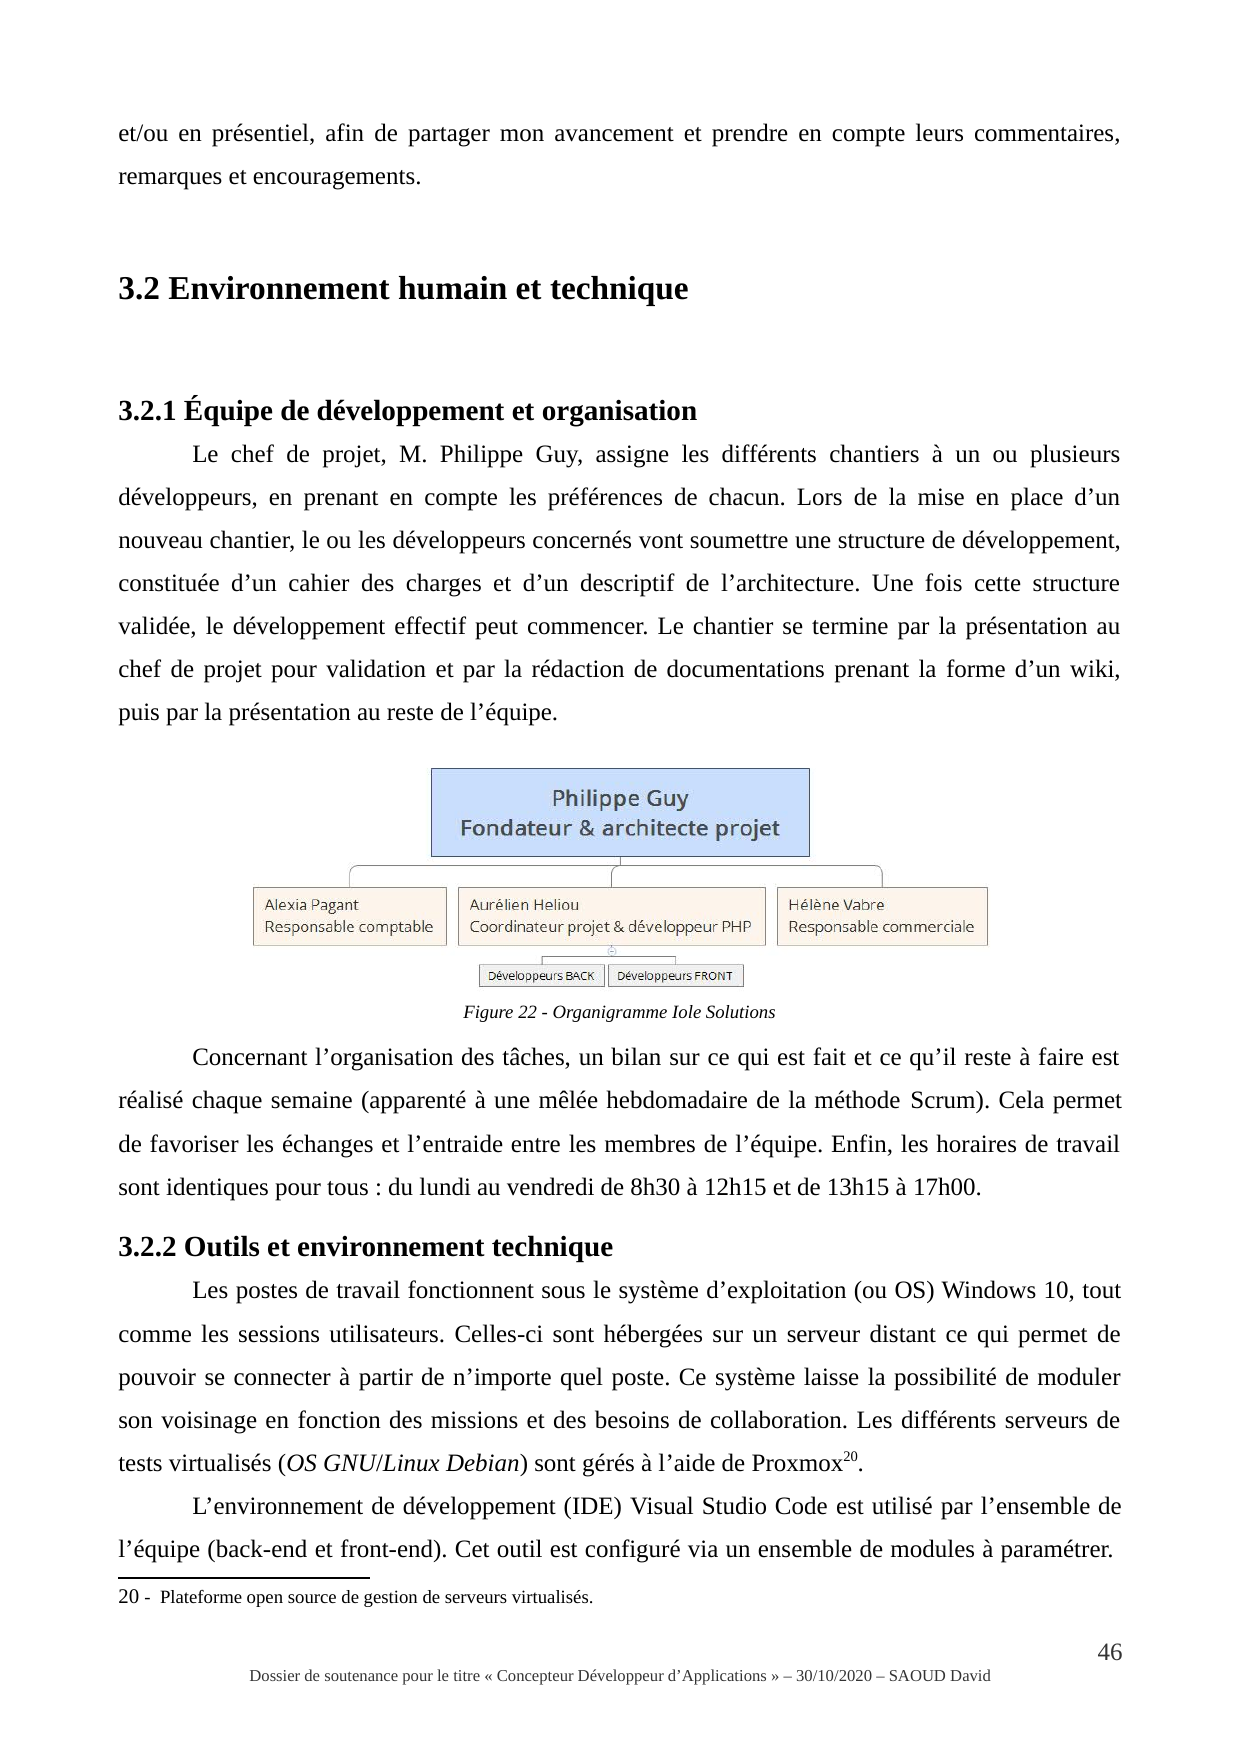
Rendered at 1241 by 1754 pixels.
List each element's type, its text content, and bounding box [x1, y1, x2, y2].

text L’environnement de développement (IDE) Visual Studio Code est utilisé par l’ensemble de l’équipe (back-end et front-end). Cet outil est configuré via un ensemble de modules à paramétrer. [118, 1491, 1122, 1563]
subtitle 3.2.2 Outils et environnement technique [118, 1229, 1122, 1263]
text - Plateforme open source de gestion de serveurs virtualisés. [118, 1584, 1122, 1608]
subtitle 3.2.1 Équipe de développement et organisation [118, 393, 1122, 426]
text Le chef de projet, M. Philippe Guy, assigne les différents chantiers à un ou plusieurs développeurs, en prenant en compte les préférences de chacun. Lors de la mise en place d’un nouveau chantier, le ou les développeurs concernés vont soumettre une structure de développement, constituée d’un cahier des charges et d’un descriptif de l’architecture. Une fois cette structure validée, le développement effectif peut commencer. Le chantier se termine par la présentation au chef de projet pour validation et par la rédaction de documentations prenant la forme d’un wiki, puis par la présentation au reste de l’équipe. [118, 439, 1122, 726]
text Figure 22 - Organigramme Iole Solutions [239, 1001, 1002, 1022]
text Les postes de travail fonctionnent sous le système d’exploitation (ou OS) Windows 10, tout comme les sessions utilisateurs. Celles-ci sont hébergées sur un serveur distant ce qui permet de pouvoir se connecter à partir de n’importe quel poste. Ce système laisse la possibilité de moduler son voisinage en fonction des missions et des besoins de collaboration. Les différents serveurs de tests virtualisés (OS GNU/Linux Debian) sont gérés à l’aide de Proxmox. [118, 1276, 1122, 1477]
subtitle 3.2 Environnement humain et technique [118, 268, 1122, 307]
text Concernant l’organisation des tâches, un bilan sur ce qui est fait et ce qu’il reste à faire est réalisé chaque semaine (apparenté à une mêlée hebdomadaire de la méthode Scrum). Cela permet de favoriser les échanges et l’entraide entre les membres de l’équipe. Enfin, les horaires de travail sont identiques pour tous : du lundi au vendredi de 8h30 à 12h15 et de 13h15 à 17h00. [118, 1042, 1122, 1201]
text et/ou en présentiel, afin de partager mon avancement et prendre en compte leurs commentaires, remarques et encouragements. [118, 118, 1122, 190]
picture [238, 753, 1002, 1001]
